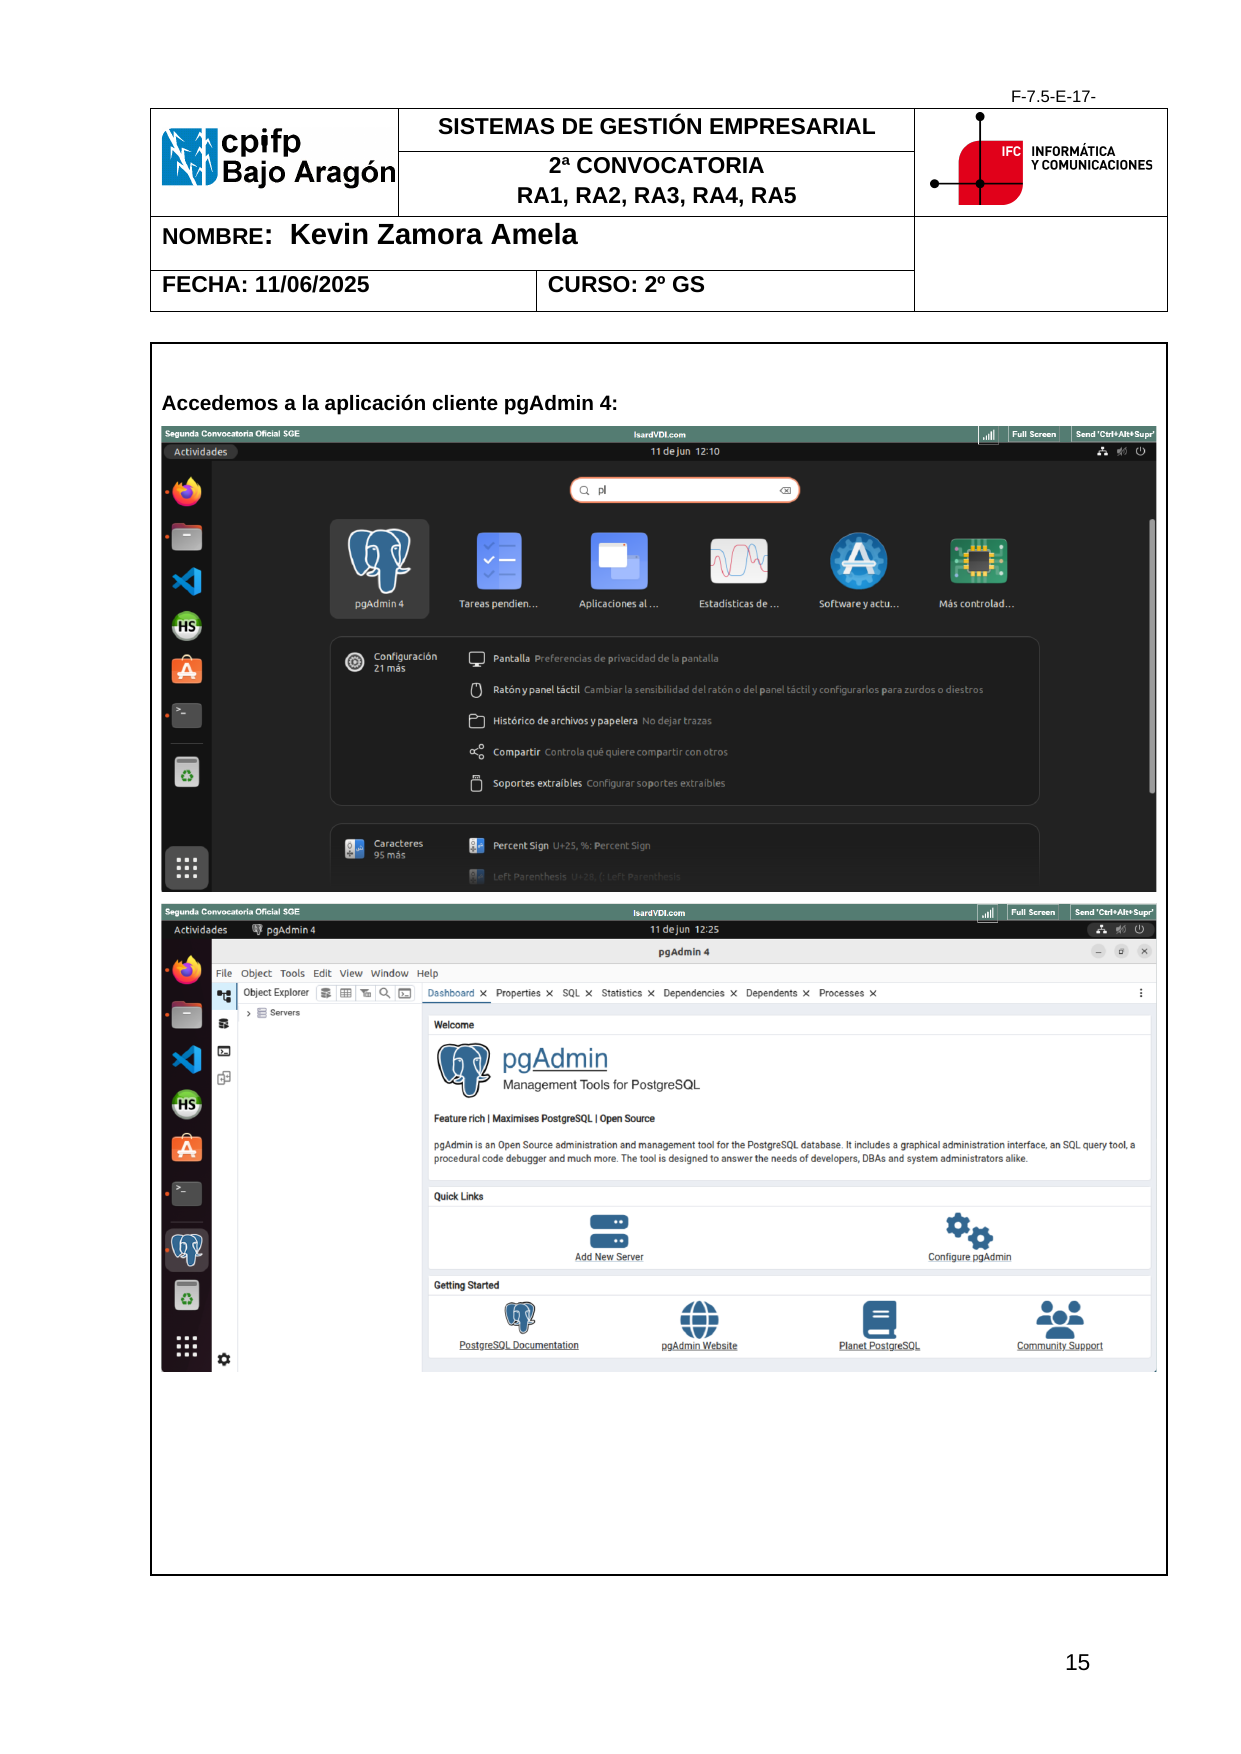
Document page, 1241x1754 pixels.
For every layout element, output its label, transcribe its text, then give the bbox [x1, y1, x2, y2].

picture [161, 903, 1157, 1372]
picture [161, 127, 397, 190]
picture [161, 426, 1157, 892]
table_cell Accedemos a la aplicación cliente pgAdmin 4: [152, 344, 1166, 1573]
picture [930, 112, 1153, 205]
